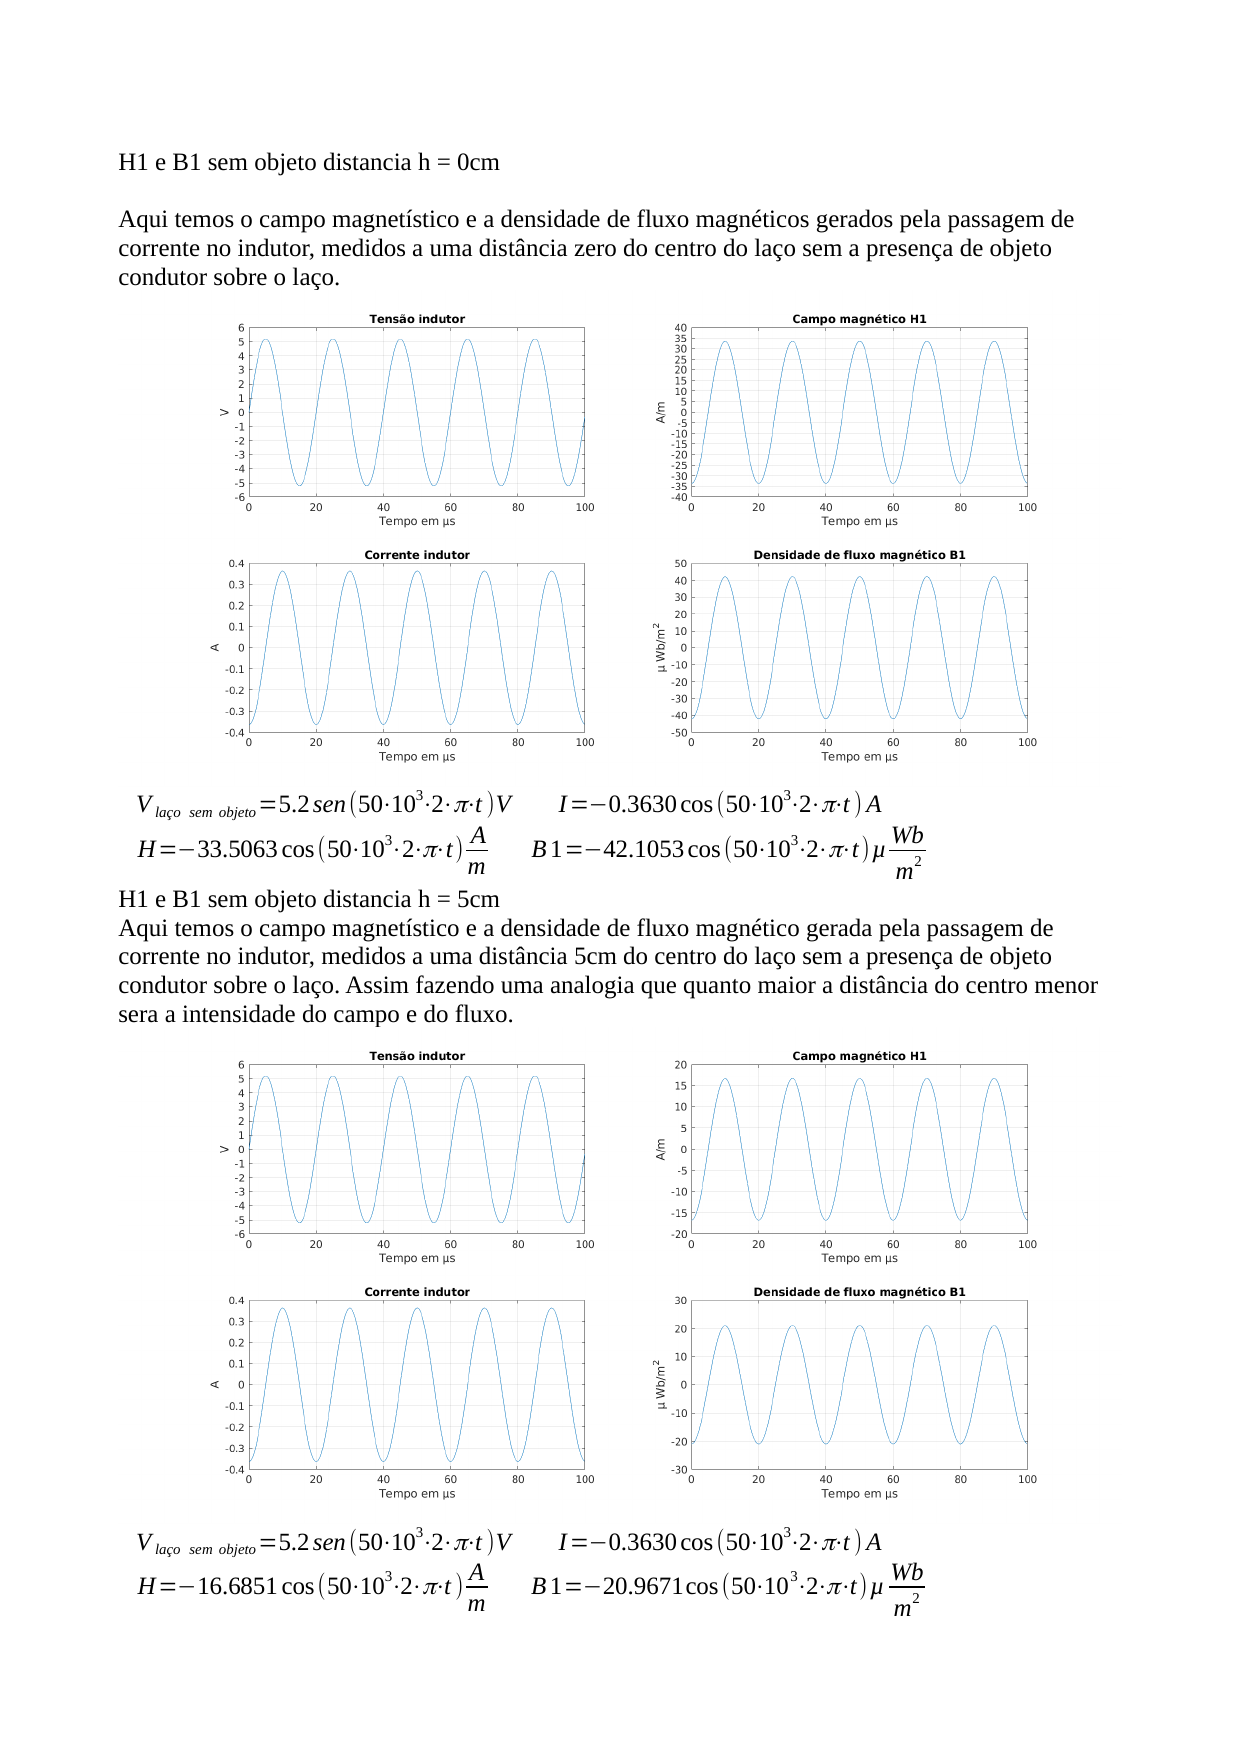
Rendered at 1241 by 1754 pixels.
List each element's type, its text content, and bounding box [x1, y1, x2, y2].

picture [118, 290, 1123, 787]
picture [118, 1027, 1123, 1524]
text Aqui temos o campo magnetístico e a densidade de fluxo magnético gerada pela passagem de corrente no indutor, medidos a uma distância 5cm do centro do laço sem a presença de objeto condutor sobre o laço. Assim fazendo uma analogia que quanto maior a distância do centro menor sera a intensidade do campo e do fluxo. [118, 913, 1122, 1027]
text H1 e B1 sem objeto distancia h = 5cm [118, 884, 1122, 913]
text Aqui temos o campo magnetístico e a densidade de fluxo magnéticos gerados pela passagem de corrente no indutor, medidos a uma distância zero do centro do laço sem a presença de objeto condutor sobre o laço. [118, 204, 1122, 290]
text H1 e B1 sem objeto distancia h = 0cm [118, 147, 1122, 176]
